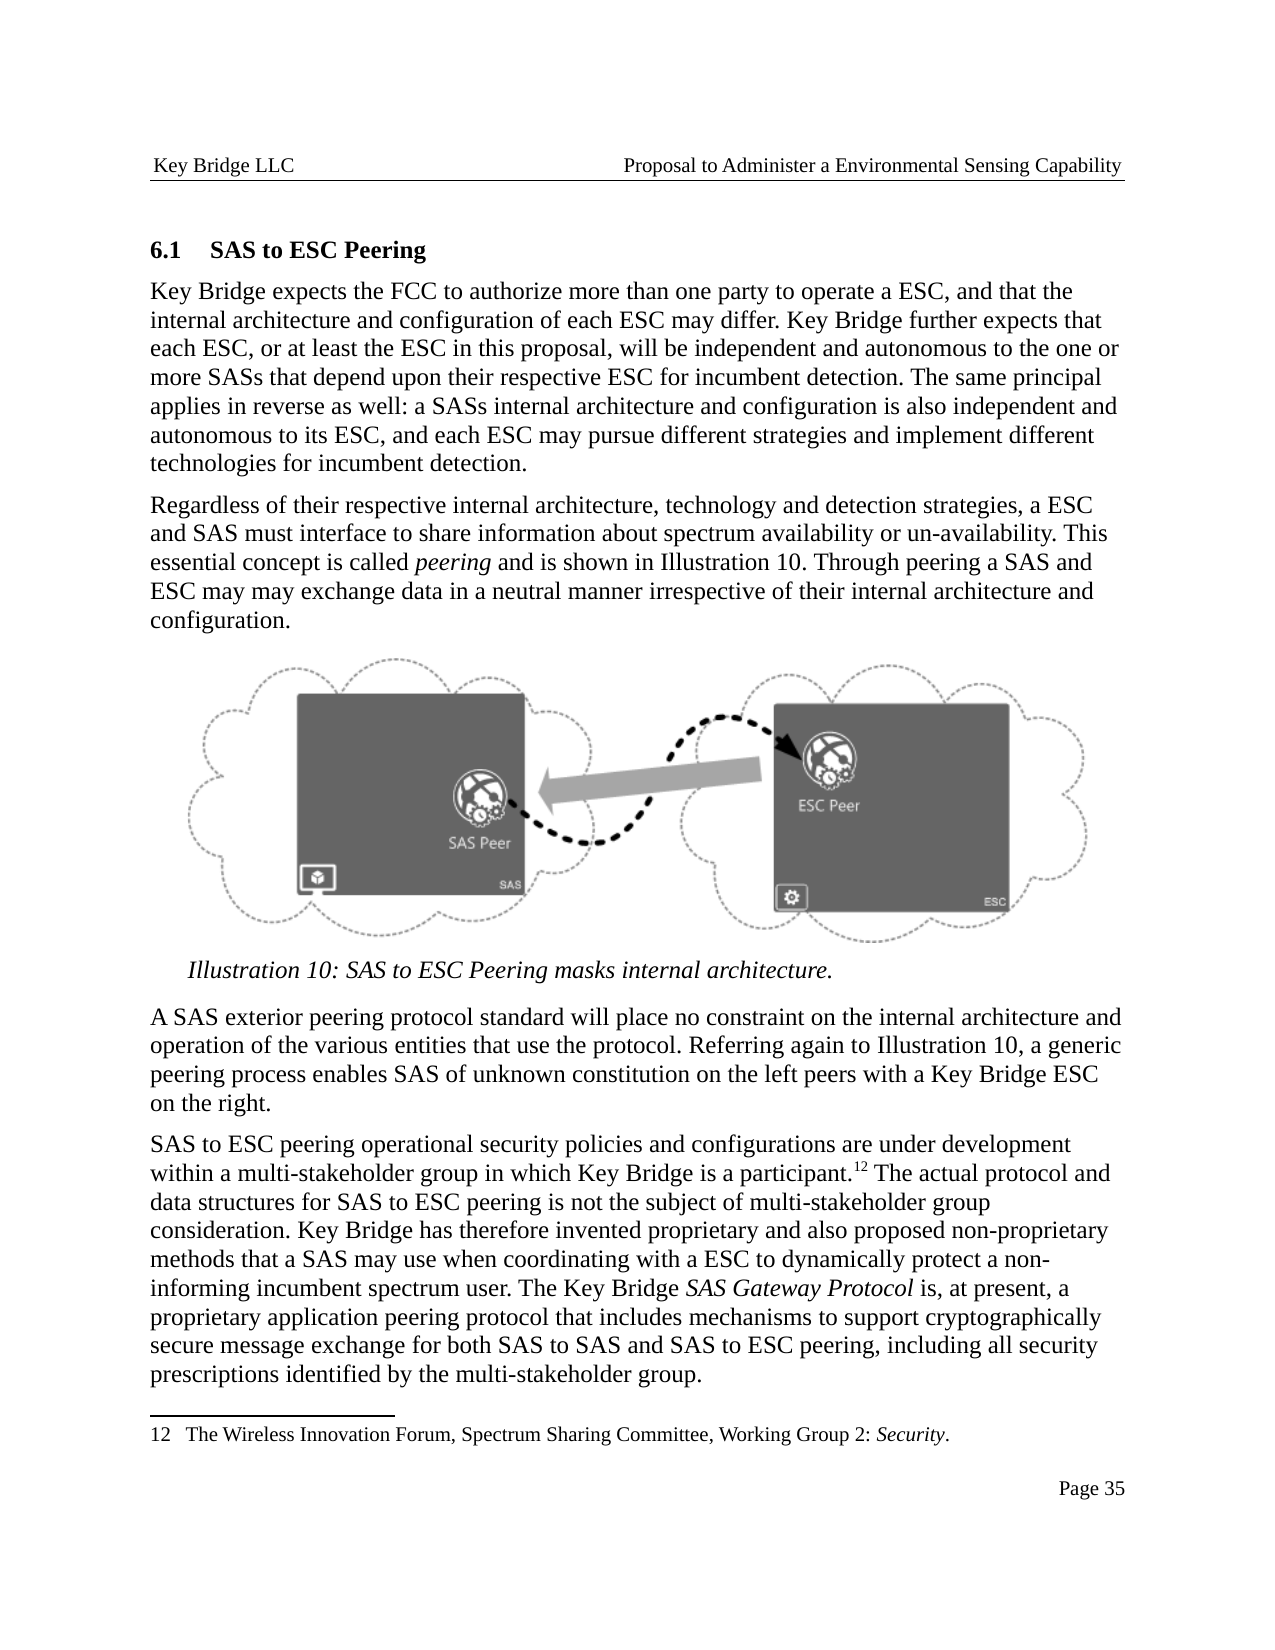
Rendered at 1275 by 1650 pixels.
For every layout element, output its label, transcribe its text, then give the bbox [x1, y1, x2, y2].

text SAS to ESC peering operational security policies and configurations are under development within a multi-stakeholder group in which Key Bridge is a participant. The actual protocol and data structures for SAS to ESC peering is not the subject of multi-stakeholder group consideration. Key Bridge has therefore invented proprietary and also proposed non-proprietary methods that a SAS may use when coordinating with a ESC to dynamically protect a non-informing incumbent spectrum user. The Key Bridge SAS Gateway Protocol is, at present, a proprietary application peering protocol that includes mechanisms to support cryptographically secure message exchange for both SAS to SAS and SAS to ESC peering, including all security prescriptions identified by the multi-stakeholder group. [150, 1129, 1125, 1388]
subtitle SAS to ESC Peering [150, 235, 1125, 263]
text Regardless of their respective internal architecture, technology and detection strategies, a ESC and SAS must interface to share information about spectrum availability or un-availability. This essential concept is called peering and is shown in Illustration 10. Through peering a SAS and ESC may may exchange data in a neutral manner irrespective of their internal architecture and configuration. [150, 490, 1125, 633]
text Illustration 10: SAS to ESC Peering masks internal architecture. [187, 943, 1087, 984]
picture [187, 658, 1088, 943]
text A SAS exterior peering protocol standard will place no constraint on the internal architecture and operation of the various entities that use the protocol. Referring again to Illustration 10, a generic peering process enables SAS of unknown constitution on the left peers with a Key Bridge ESC on the right. [150, 646, 1125, 1117]
text The Wireless Innovation Forum, Spectrum Sharing Committee, Working Group 2: Security. [150, 1422, 1125, 1446]
text Key Bridge expects the FCC to authorize more than one party to operate a ESC, and that the internal architecture and configuration of each ESC may differ. Key Bridge further expects that each ESC, or at least the ESC in this proposal, will be independent and autonomous to the one or more SASs that depend upon their respective ESC for incumbent detection. The same principal applies in reverse as well: a SASs internal architecture and configuration is also independent and autonomous to its ESC, and each ESC may pursue different strategies and implement different technologies for incumbent detection. [150, 276, 1125, 477]
